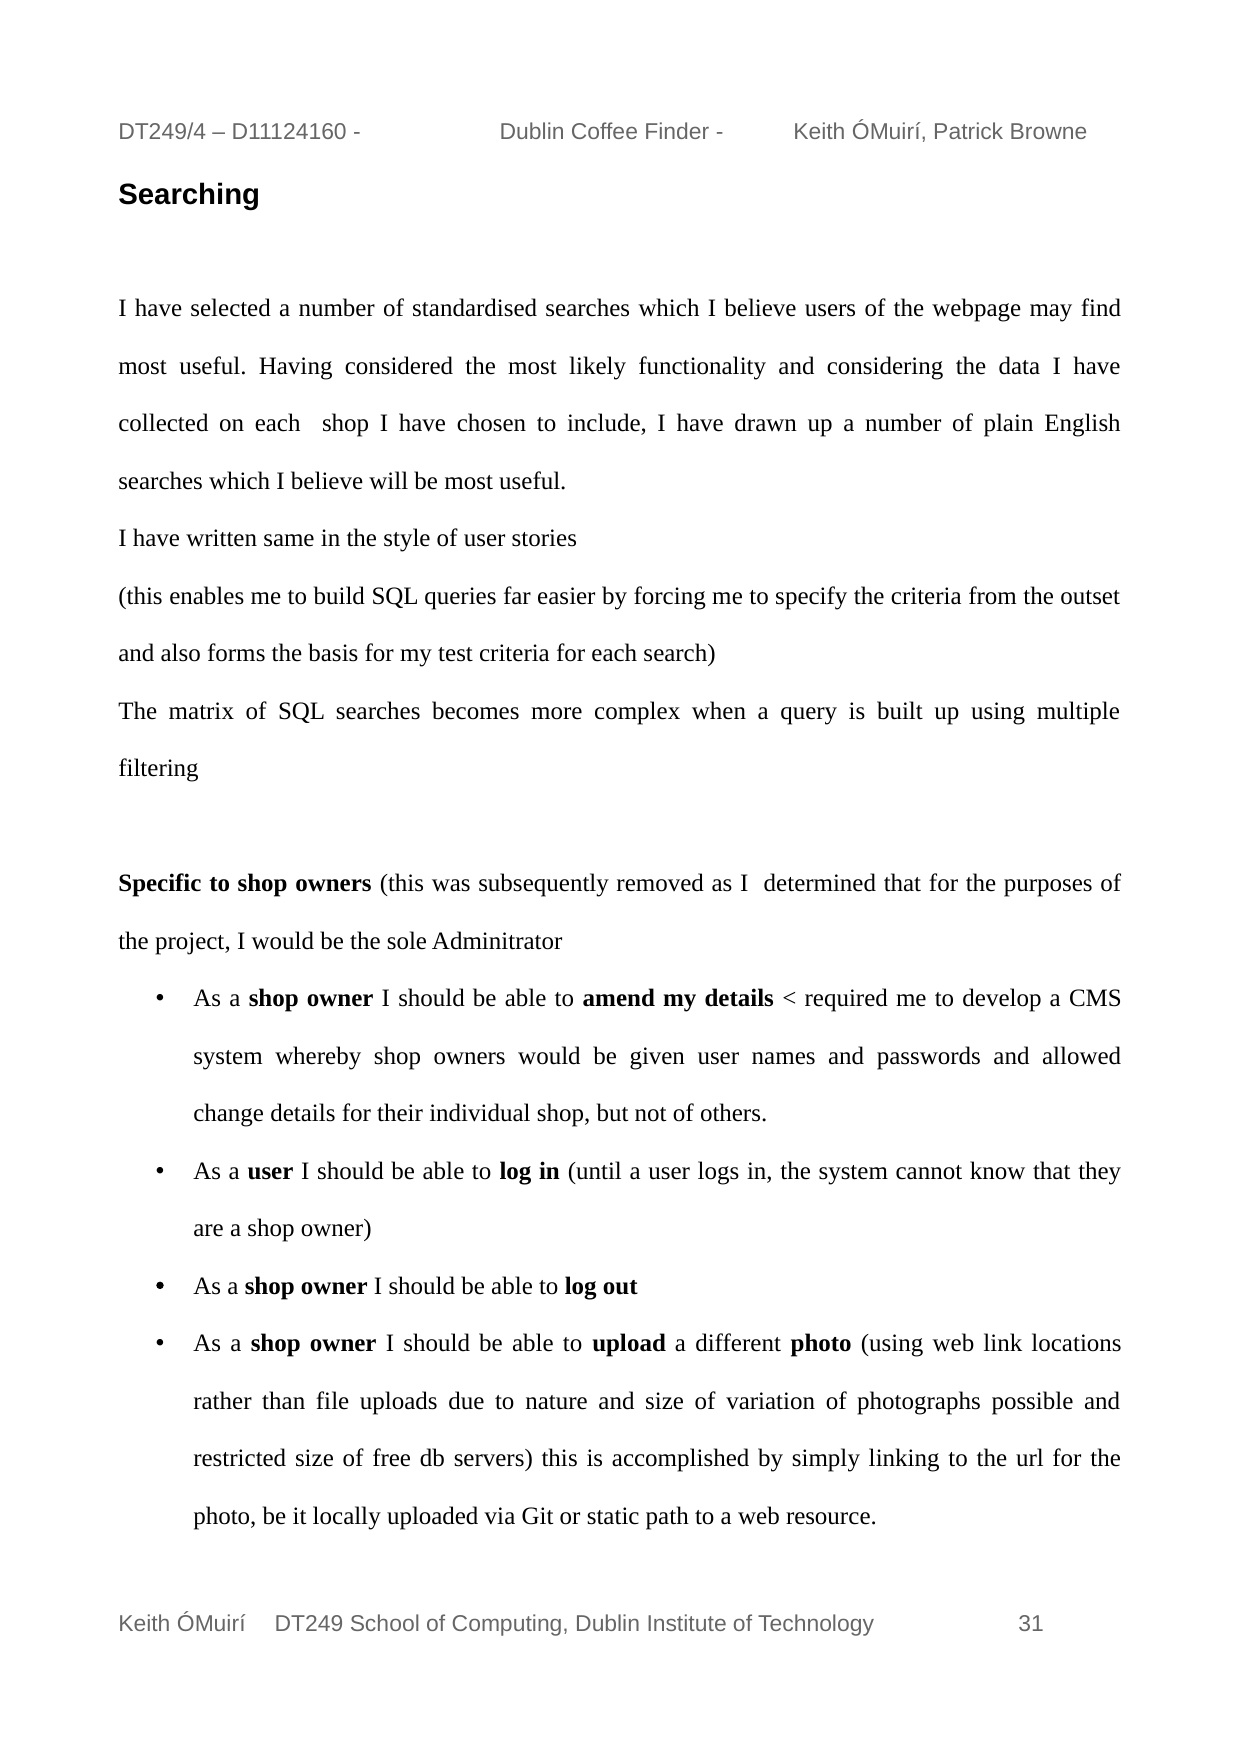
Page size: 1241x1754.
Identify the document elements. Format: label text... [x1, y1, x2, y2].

subtitle Searching [118, 177, 1122, 211]
list As a shop owner I should be able to upload a different photo (using web link locations rather than file uploads due to nature and size of variation of photographs possible and restricted size of free db servers) this is accomplished by simply linking to the url for the photo, be it locally uploaded via Git or static path to a web resource. [156, 1328, 1122, 1529]
text I have written same in the style of user stories [118, 523, 1122, 552]
list As a shop owner I should be able to log out [156, 1271, 1122, 1299]
text Specific to shop owners (this was subsequently removed as I determined that for the purposes of the project, I would be the sole Adminitrator [118, 868, 1122, 954]
text (this enables me to build SQL queries far easier by forcing me to specify the criteria from the outset and also forms the basis for my test criteria for each search) [118, 581, 1122, 667]
text The matrix of SQL searches becomes more complex when a query is built up using multiple filtering [118, 696, 1122, 782]
list As a user I should be able to log in (until a user logs in, the system cannot know that they are a shop owner) [156, 1156, 1122, 1242]
list As a shop owner I should be able to amend my details < required me to develop a CMS system whereby shop owners would be given user names and passwords and allowed change details for their individual shop, but not of others. [156, 983, 1122, 1127]
text I have selected a number of standardised searches which I believe users of the webpage may find most useful. Having considered the most likely functionality and considering the data I have collected on each shop I have chosen to include, I have drawn up a number of plain English searches which I believe will be most useful. [118, 293, 1122, 494]
